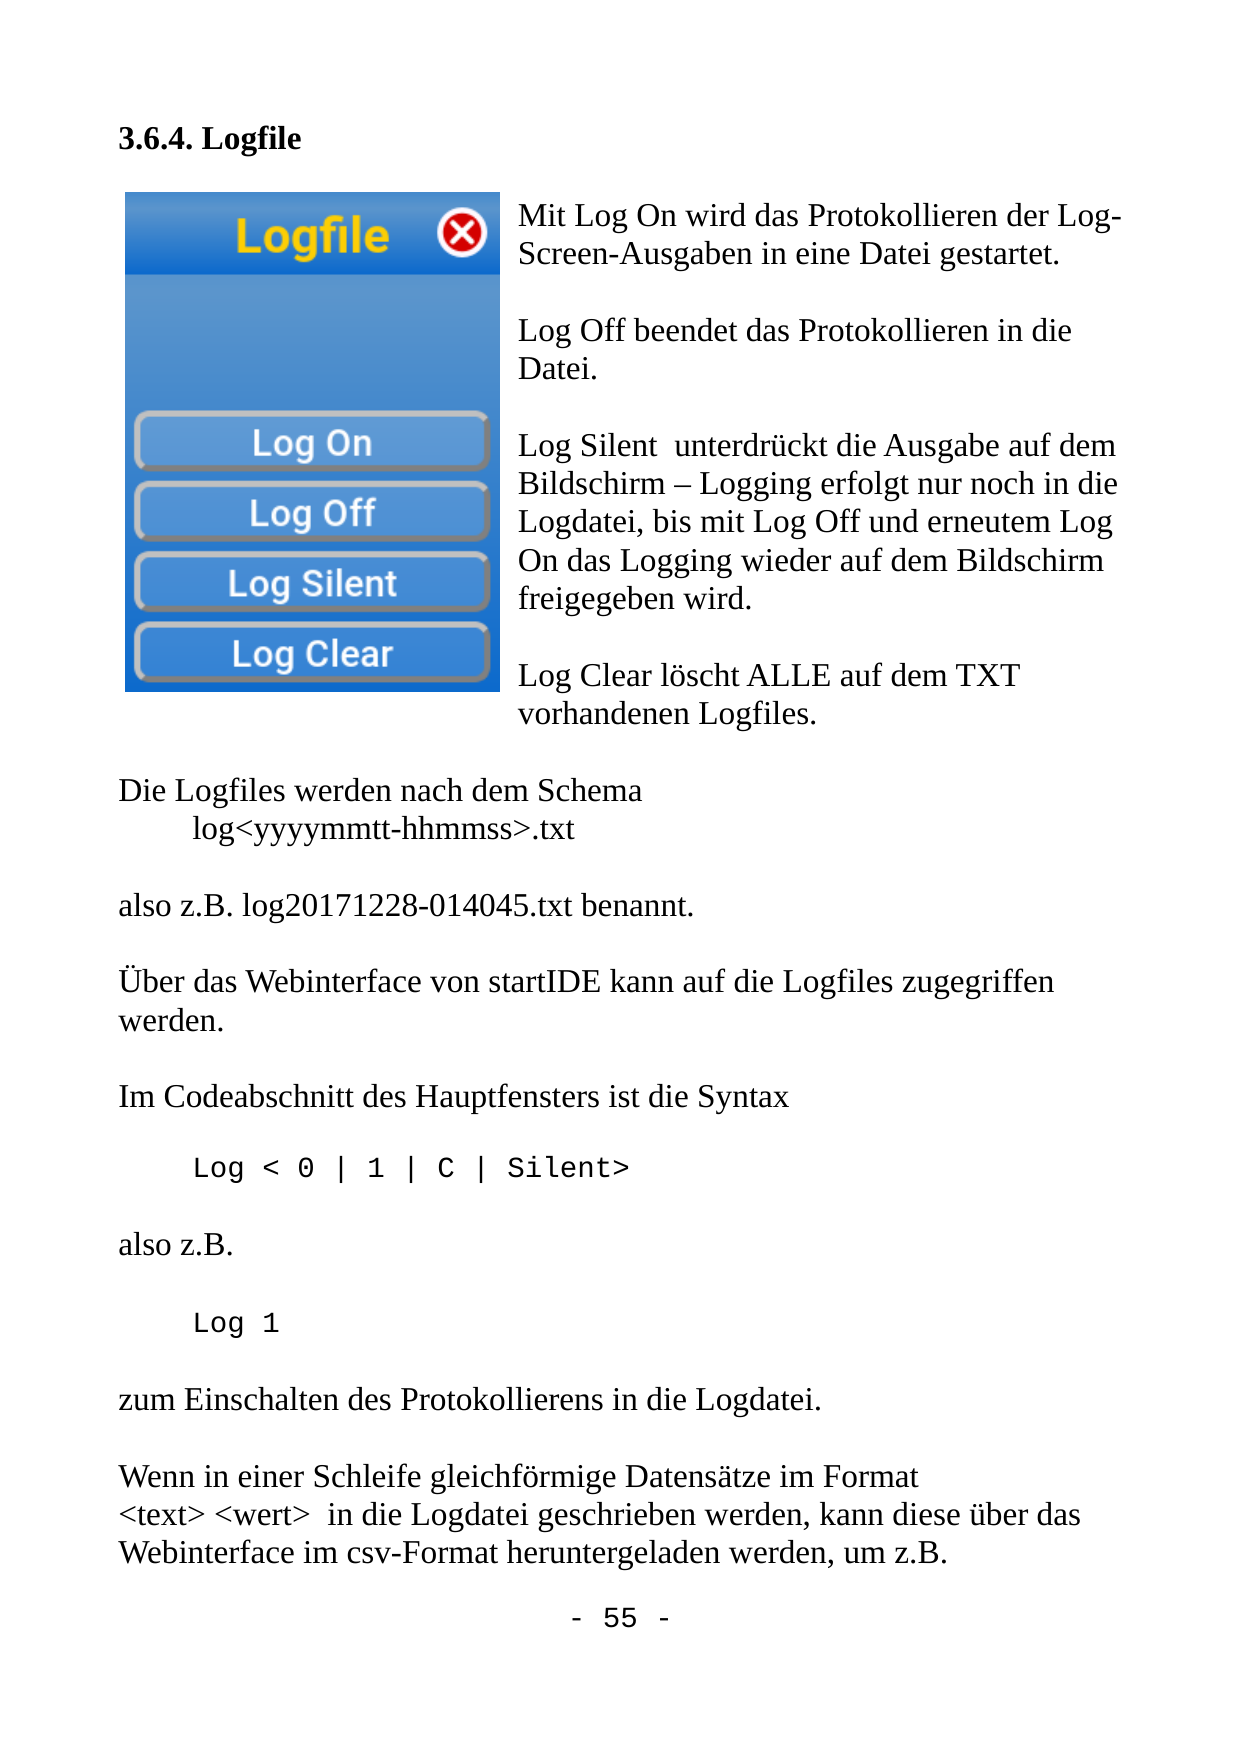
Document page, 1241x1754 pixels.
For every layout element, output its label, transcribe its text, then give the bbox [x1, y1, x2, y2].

text Log Silent unterdrückt die Ausgabe auf dem Bildschirm – Logging erfolgt nur noch in die Logdatei, bis mit Log Off und erneutem Log On das Logging wieder auf dem Bildschirm freigegeben wird. [500, 425, 1122, 616]
text Log < 0 | 1 | C | Silent> [118, 1153, 1122, 1186]
text Log Off beendet das Protokollieren in die Datei. [500, 310, 1122, 386]
text 3.6.4. Logfile [118, 118, 1122, 156]
text zum Einschalten des Protokollierens in die Logdatei. [118, 1379, 1122, 1418]
text Log 1 [118, 1301, 1122, 1341]
text Log Clear löscht ALLE auf dem TXT vorhandenen Logfiles. [118, 655, 1122, 731]
text Wenn in einer Schleife gleichförmige Datensätze im Format [118, 1456, 1122, 1494]
text Mit Log On wird das Protokollieren der Log-Screen-Ausgaben in eine Datei gestartet. [500, 195, 1122, 271]
text log<yyyymmtt-hhmmss>.txt [118, 808, 1122, 846]
text also z.B. [118, 1224, 1122, 1263]
picture [125, 192, 500, 692]
text <text> <wert> in die Logdatei geschrieben werden, kann diese über das Webinterface im csv-Format heruntergeladen werden, um z.B. [118, 1494, 1122, 1571]
text Die Logfiles werden nach dem Schema [118, 770, 1122, 808]
text Über das Webinterface von startIDE kann auf die Logfiles zugegriffen werden. [118, 961, 1122, 1038]
text Im Codeabschnitt des Hauptfensters ist die Syntax [118, 1076, 1122, 1115]
text also z.B. log20171228-014045.txt benannt. [118, 885, 1122, 923]
